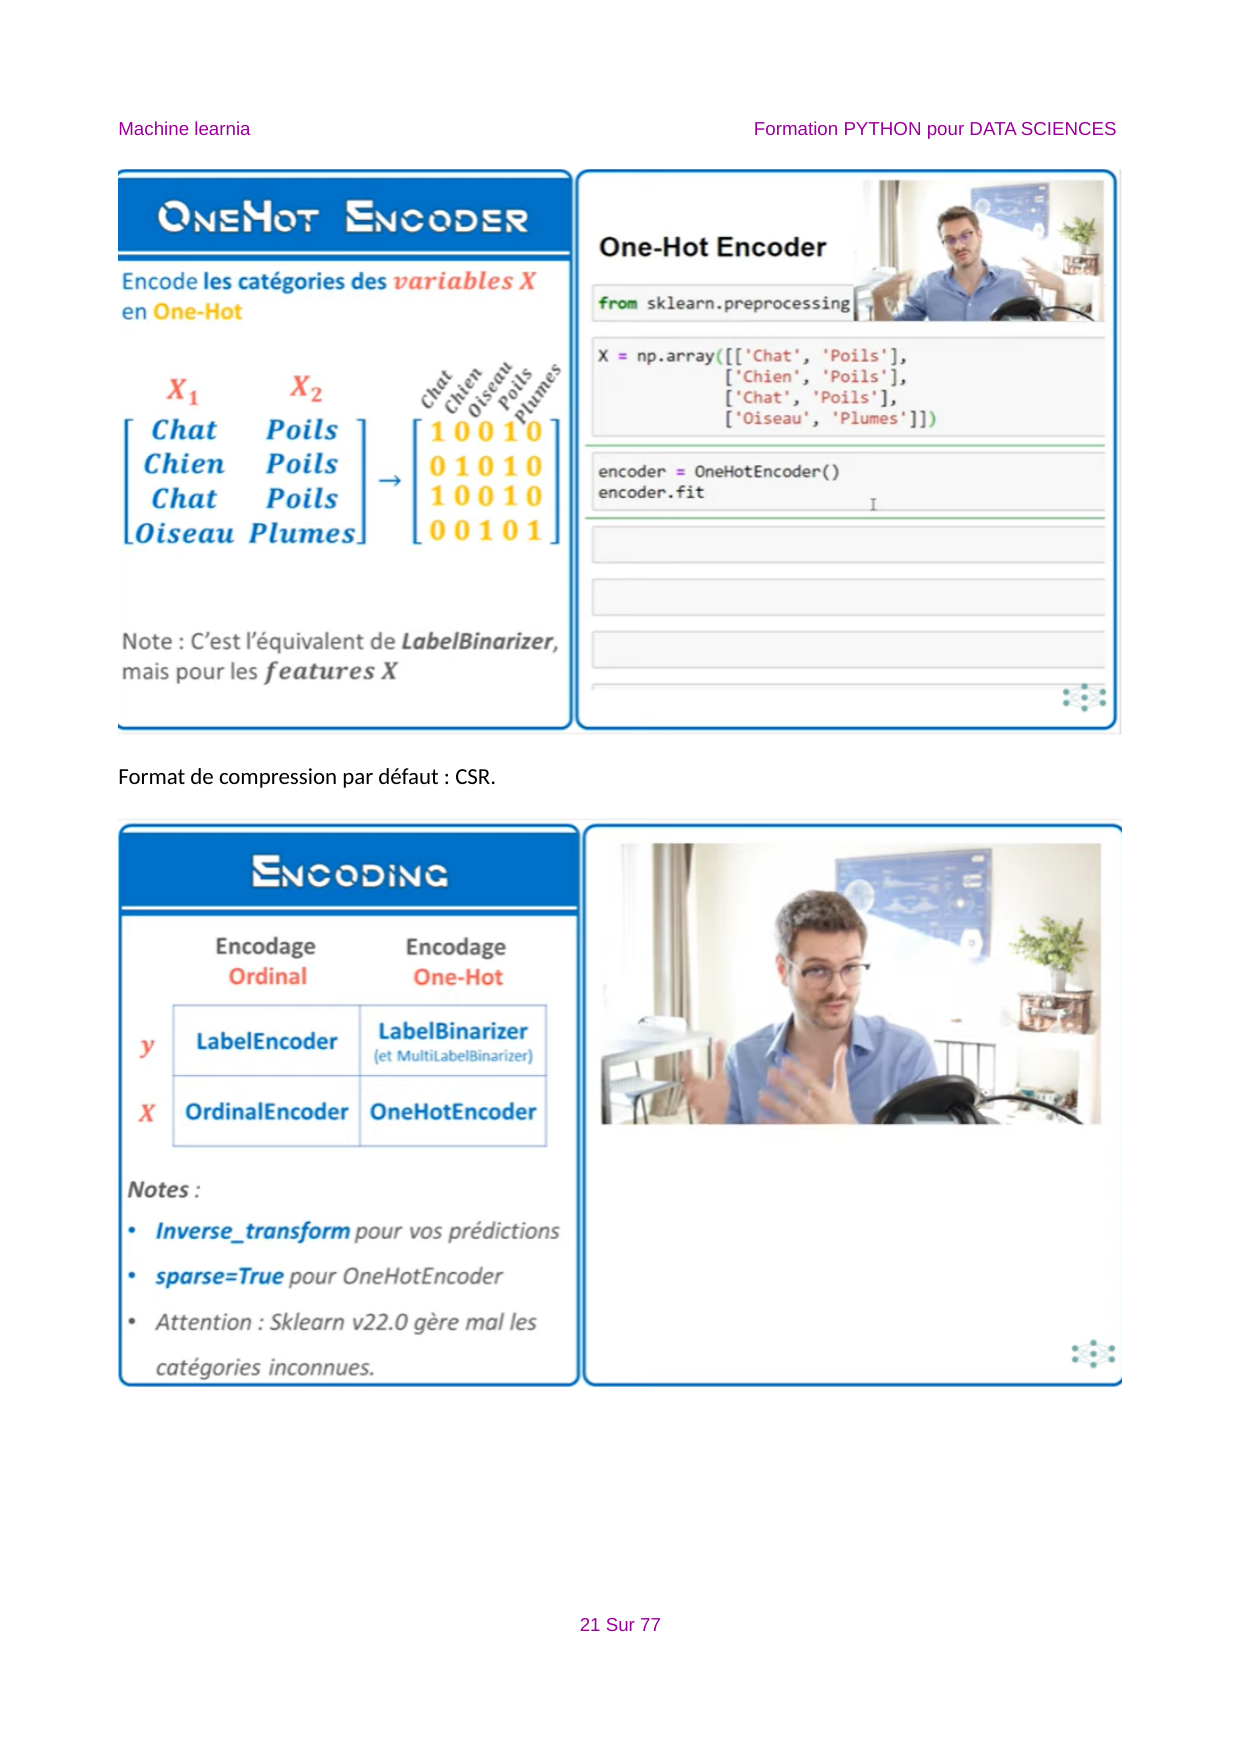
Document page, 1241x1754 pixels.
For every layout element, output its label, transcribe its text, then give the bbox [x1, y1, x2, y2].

picture [118, 169, 1122, 735]
text Format de compression par défaut : CSR. [118, 762, 1122, 791]
picture [118, 818, 1122, 1387]
